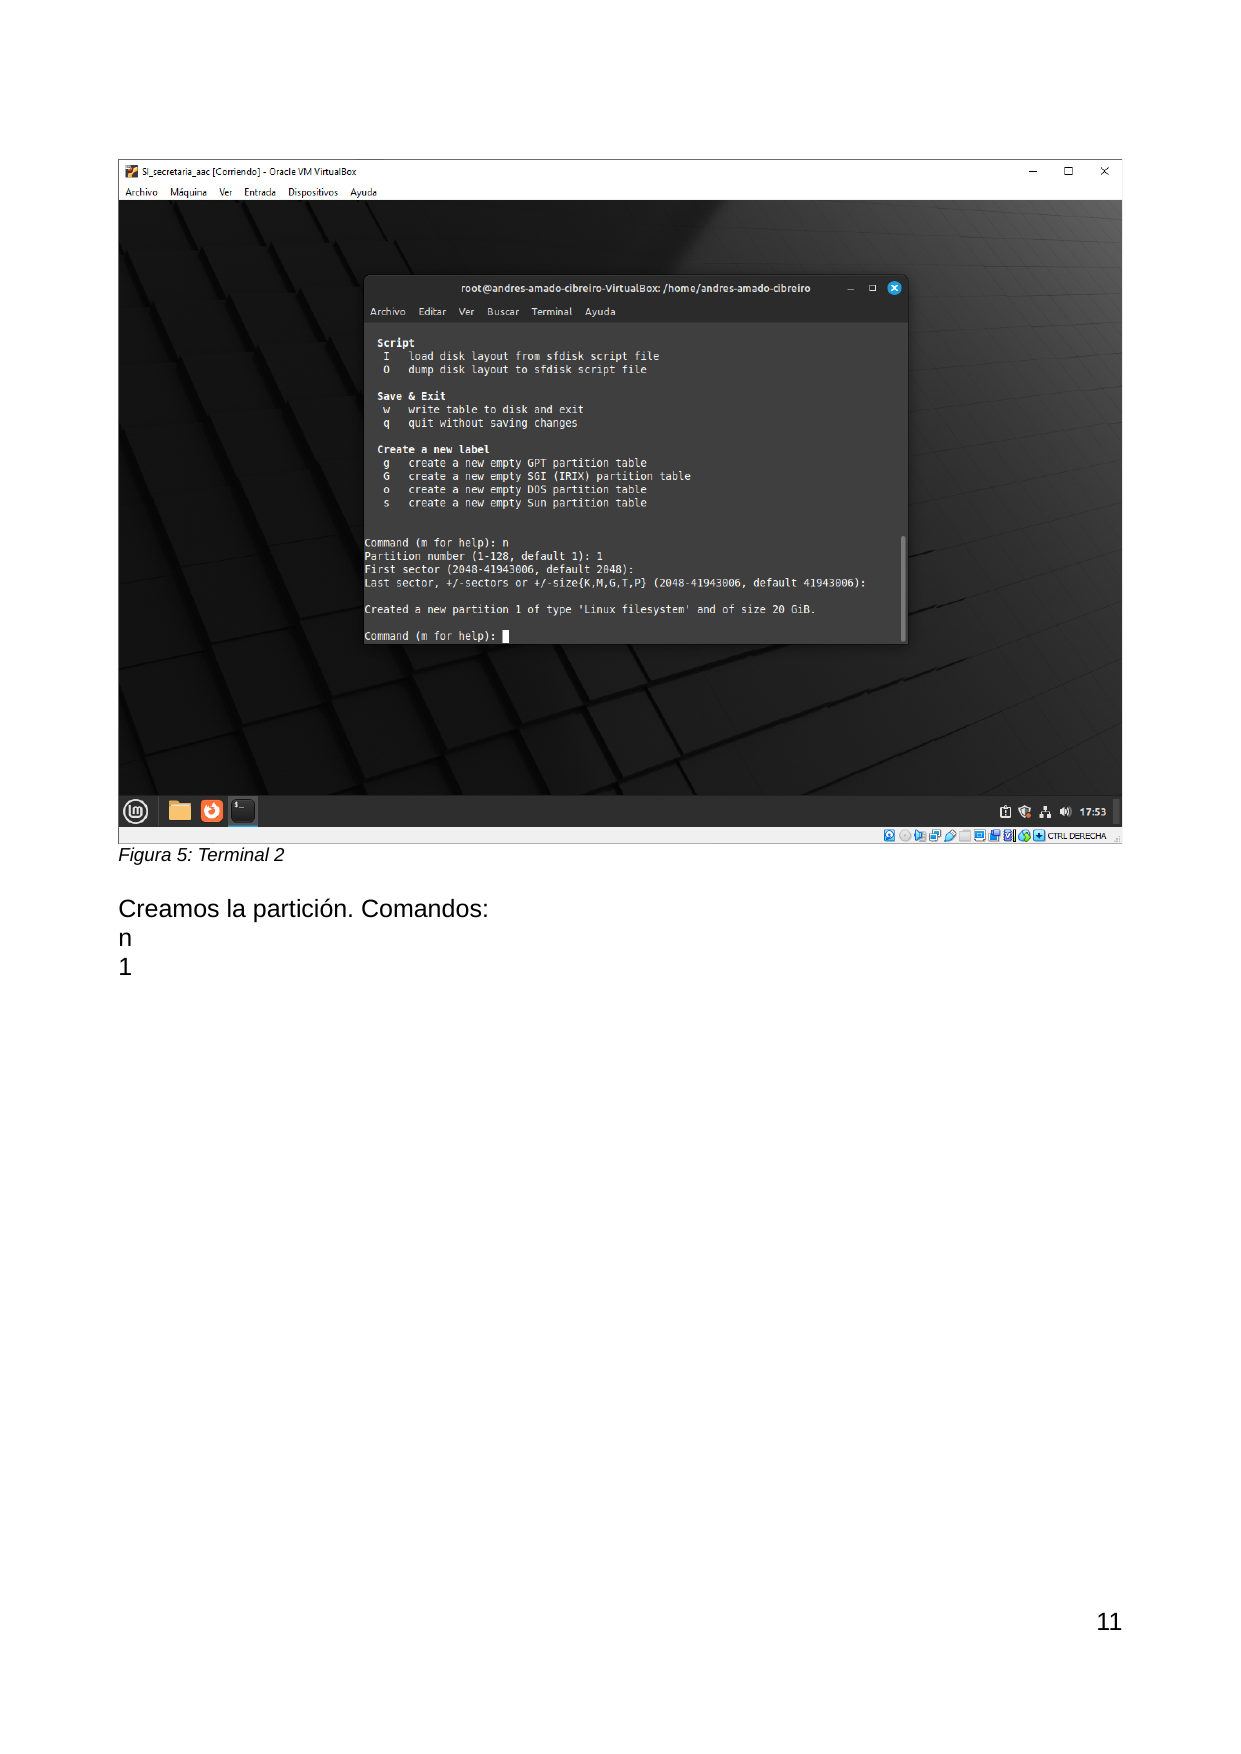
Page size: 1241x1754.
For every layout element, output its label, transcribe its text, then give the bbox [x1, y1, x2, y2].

text n [118, 923, 1122, 952]
text Figura 5: Terminal 2 [118, 844, 1122, 865]
text 1 [118, 952, 1122, 980]
picture [118, 159, 1123, 844]
text Creamos la partición. Comandos: [118, 894, 1122, 923]
